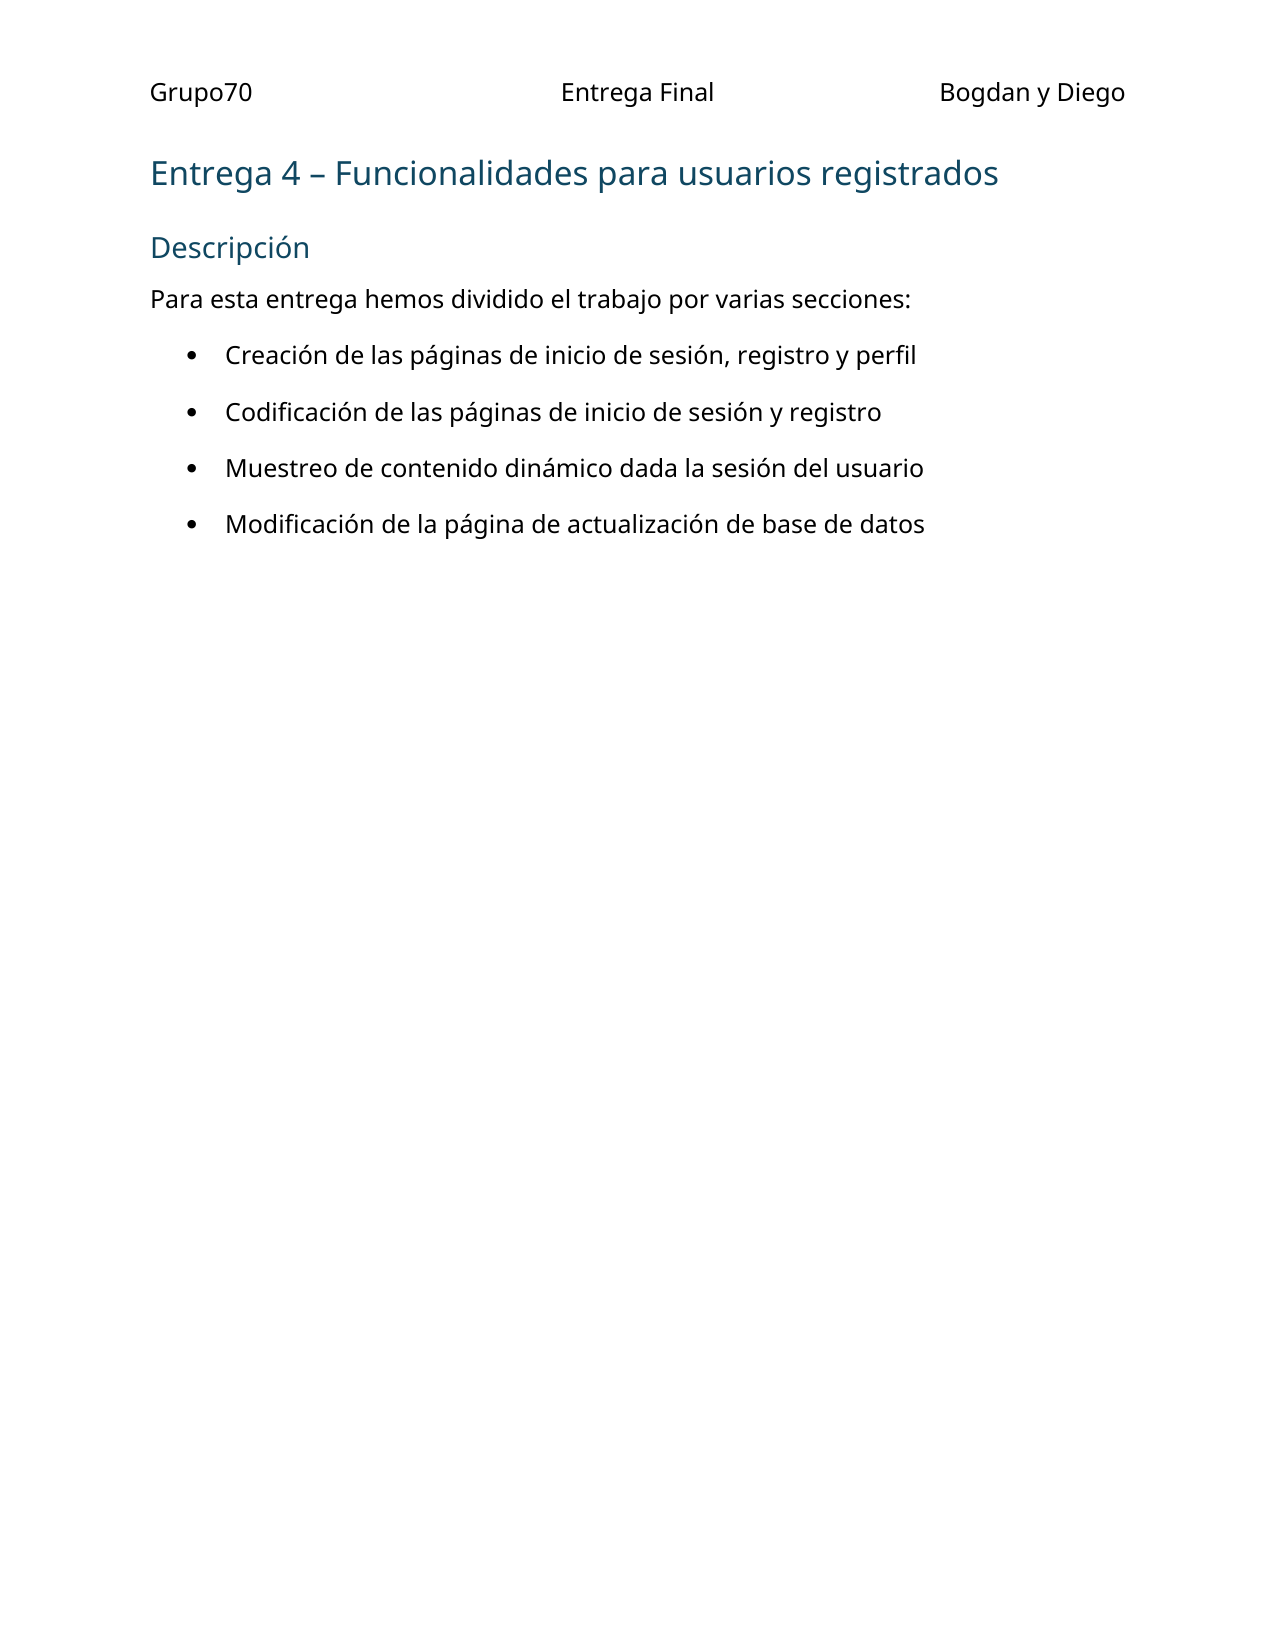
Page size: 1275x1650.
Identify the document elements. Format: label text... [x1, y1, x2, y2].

list Modificación de la página de actualización de base de datos [187, 506, 1125, 541]
list Creación de las páginas de inicio de sesión, registro y perfil [187, 338, 1125, 372]
list Muestreo de contenido dinámico dada la sesión del usuario [187, 450, 1125, 484]
subtitle Entrega 4 – Funcionalidades para usuarios registrados [150, 150, 1125, 195]
list Codificación de las páginas de inicio de sesión y registro [187, 394, 1125, 428]
text Para esta entrega hemos dividido el trabajo por varias secciones: [150, 282, 1125, 316]
subtitle Descripción [150, 228, 1125, 267]
